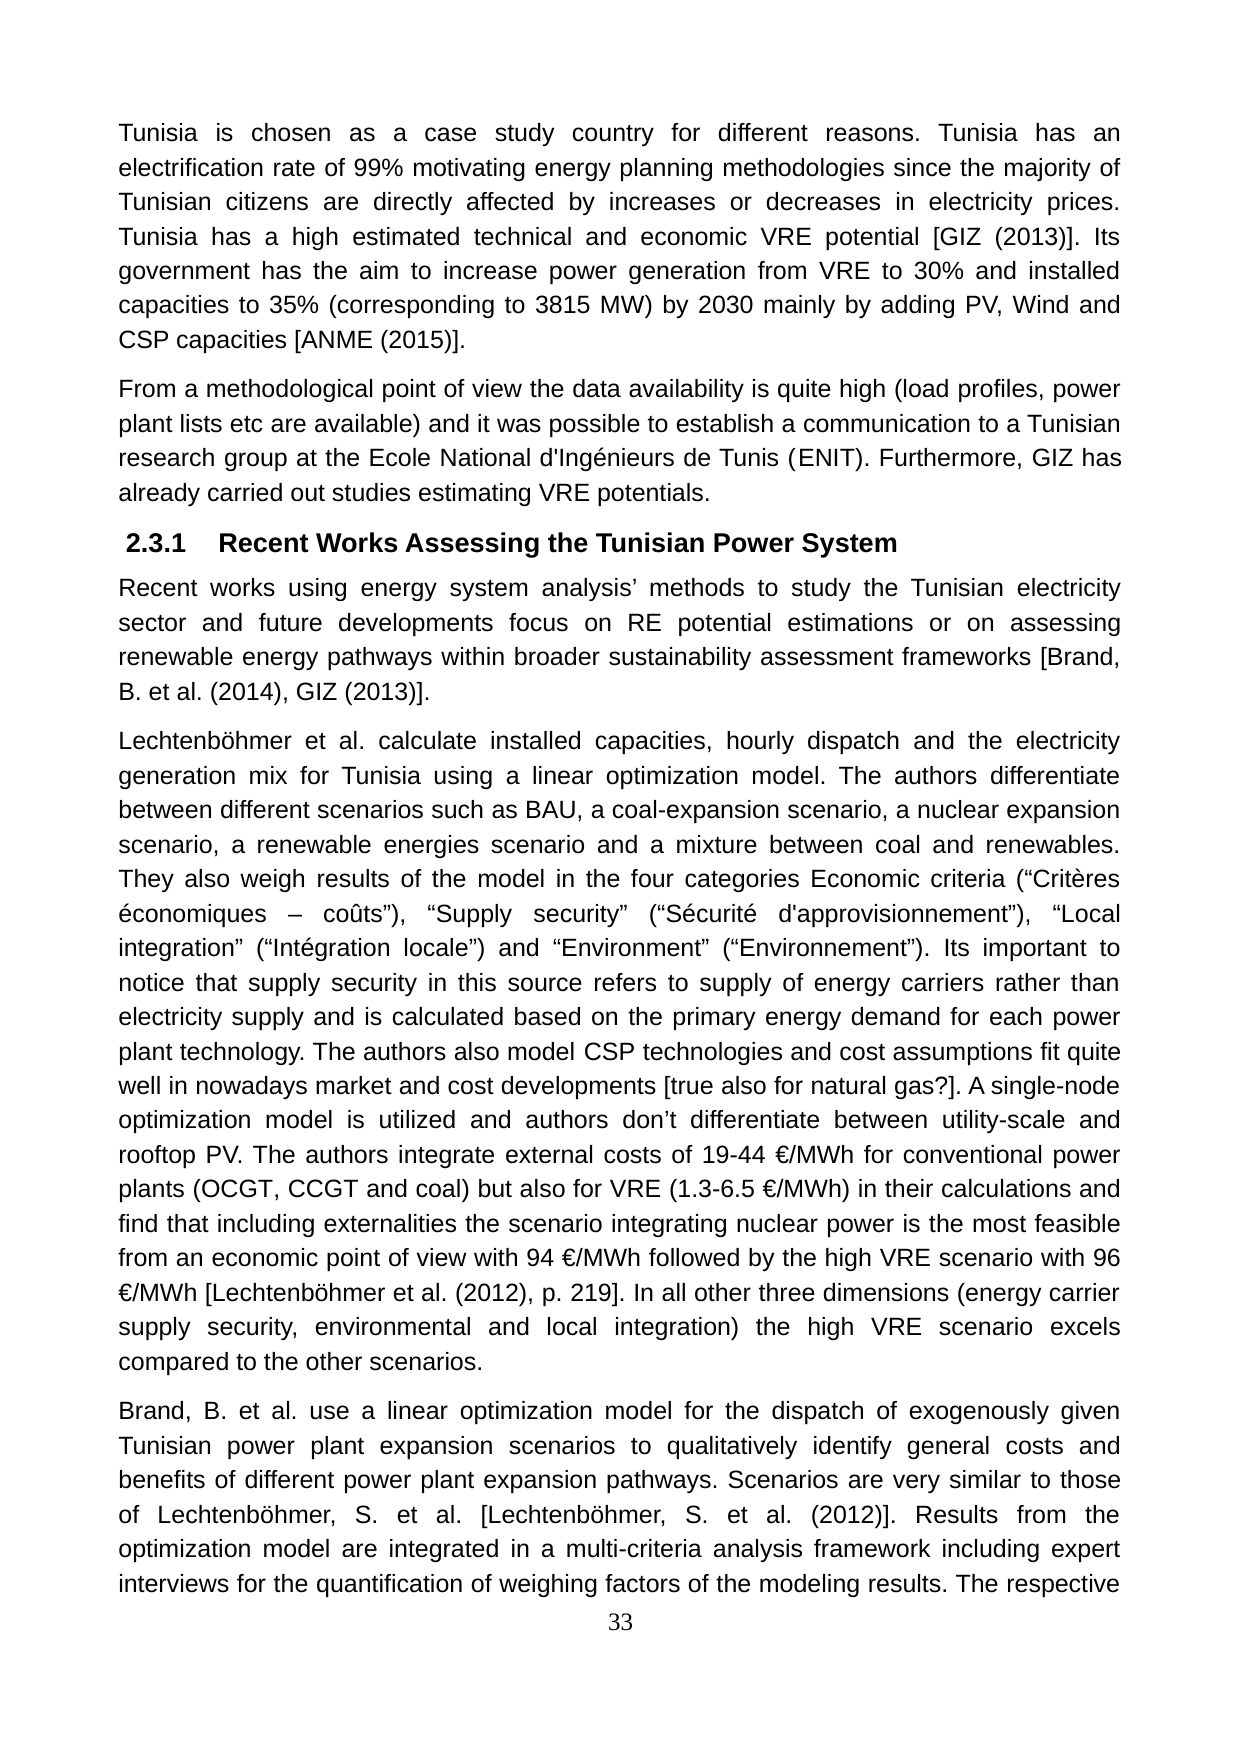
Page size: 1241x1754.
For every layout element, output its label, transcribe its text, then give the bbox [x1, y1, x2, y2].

text Brand, B. et al. use a linear optimization model for the dispatch of exogenously given Tunisian power plant expansion scenarios to qualitatively identify general costs and benefits of different power plant expansion pathways. Scenarios are very similar to those of Lechtenböhmer, S. et al. [Lechtenböhmer, S. et al. (2012)]. Results from the optimization model are integrated in a multi-criteria analysis framework including expert interviews for the quantification of weighing factors of the modeling results. The respective [118, 1396, 1122, 1597]
text Recent works using energy system analysis’ methods to study the Tunisian electricity sector and future developments focus on RE potential estimations or on assessing renewable energy pathways within broader sustainability assessment frameworks [Brand, B. et al. (2014), GIZ (2013)]. [118, 573, 1122, 705]
list Tunisia is chosen as a case study country for different reasons. Tunisia has an electrification rate of 99% motivating energy planning methodologies since the majority of Tunisian citizens are directly affected by increases or decreases in electricity prices. Tunisia has a high estimated technical and economic VRE potential [GIZ (2013)]. Its government has the aim to increase power generation from VRE to 30% and installed capacities to 35% (corresponding to 3815 MW) by 2030 mainly by adding PV, Wind and CSP capacities [ANME (2015)]. [118, 118, 1122, 354]
subtitle Recent Works Assessing the Tunisian Power System [118, 527, 1122, 558]
text Lechtenböhmer et al. calculate installed capacities, hourly dispatch and the electricity generation mix for Tunisia using a linear optimization model. The authors differentiate between different scenarios such as BAU, a coal-expansion scenario, a nuclear expansion scenario, a renewable energies scenario and a mixture between coal and renewables. They also weigh results of the model in the four categories Economic criteria (“Critères économiques – coûts”), “Supply security” (“Sécurité d'approvisionnement”), “Local integration” (“Intégration locale”) and “Environment” (“Environnement”). Its important to notice that supply security in this source refers to supply of energy carriers rather than electricity supply and is calculated based on the primary energy demand for each power plant technology. The authors also model CSP technologies and cost assumptions fit quite well in nowadays market and cost developments [true also for natural gas?]. A single-node optimization model is utilized and authors don’t differentiate between utility-scale and rooftop PV. The authors integrate external costs of 19-44 €/MWh for conventional power plants (OCGT, CCGT and coal) but also for VRE (1.3-6.5 €/MWh) in their calculations and find that including externalities the scenario integrating nuclear power is the most feasible from an economic point of view with 94 €/MWh followed by the high VRE scenario with 96 €/MWh [Lechtenböhmer et al. (2012), p. 219]. In all other three dimensions (energy carrier supply security, environmental and local integration) the high VRE scenario excels compared to the other scenarios. [118, 726, 1122, 1376]
list From a methodological point of view the data availability is quite high (load profiles, power plant lists etc are available) and it was possible to establish a communication to a Tunisian research group at the Ecole National d'Ingénieurs de Tunis (ENIT). Furthermore, GIZ has already carried out studies estimating VRE potentials. [118, 374, 1122, 506]
